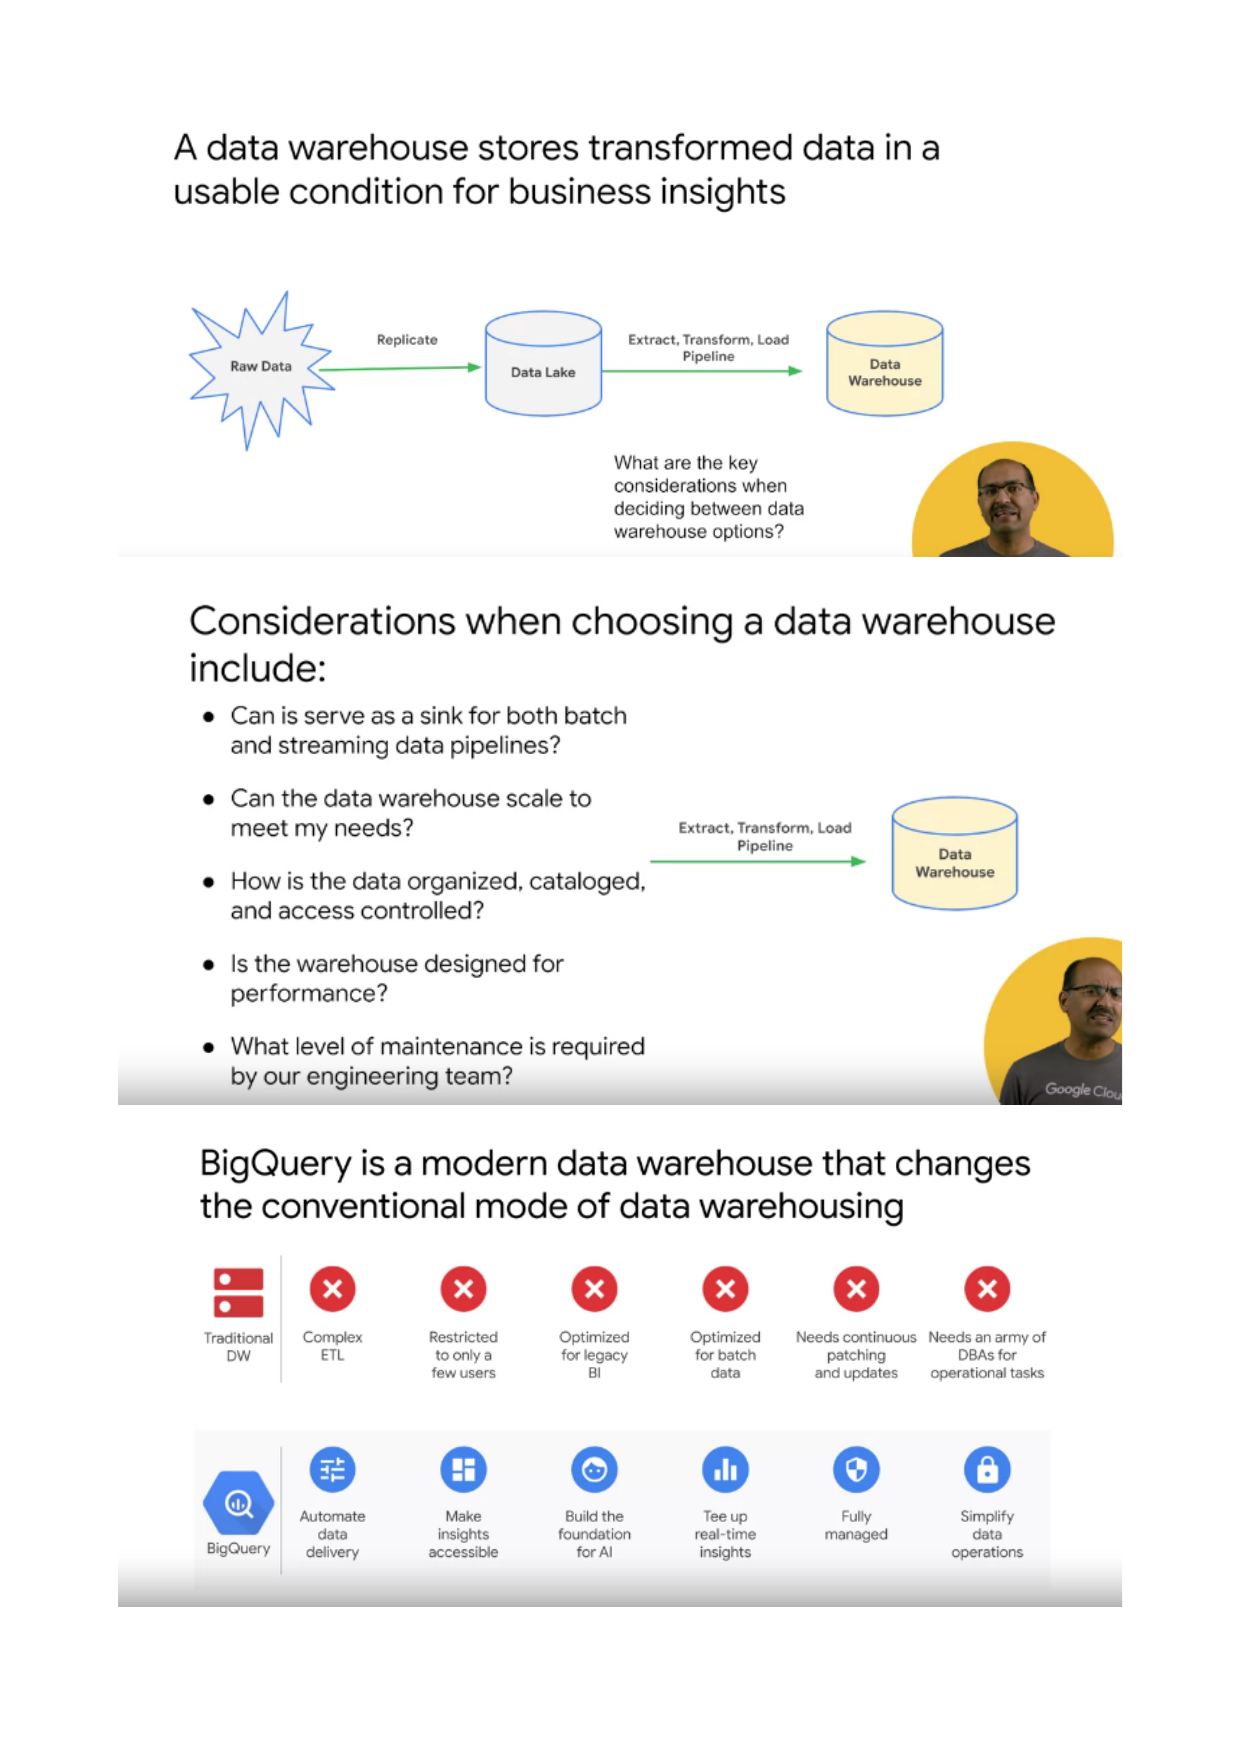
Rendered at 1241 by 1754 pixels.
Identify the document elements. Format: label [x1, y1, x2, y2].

picture [118, 118, 1123, 557]
picture [118, 1133, 1123, 1607]
picture [118, 585, 1123, 1105]
